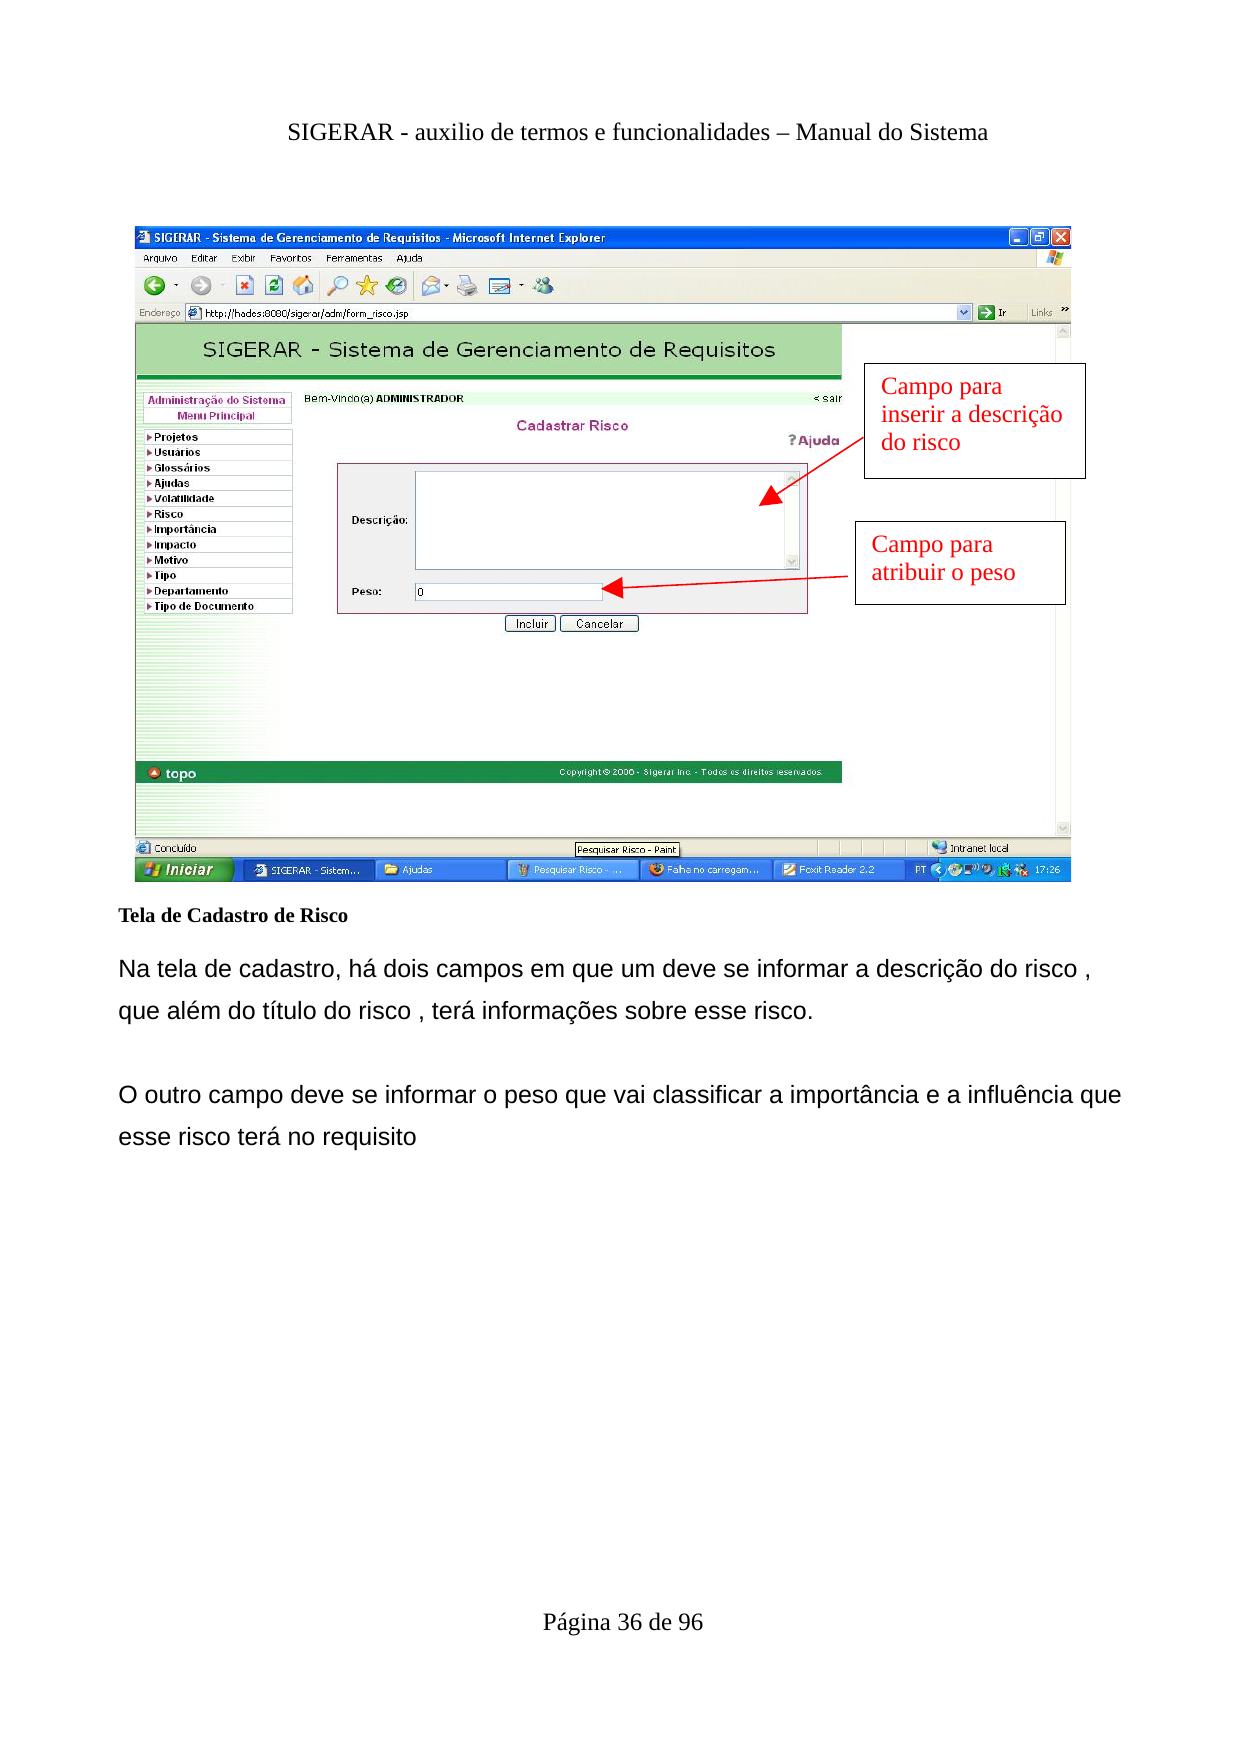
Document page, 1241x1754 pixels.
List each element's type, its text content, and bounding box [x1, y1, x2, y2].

picture [134, 226, 1072, 882]
text Tela de Cadastro de Risco [118, 904, 1134, 927]
text Na tela de cadastro, há dois campos em que um deve se informar a descrição do risco , que além do título do risco , terá informações sobre esse risco. [118, 955, 1134, 1025]
text O outro campo deve se informar o peso que vai classificar a importância e a influência que esse risco terá no requisito [118, 1081, 1134, 1151]
text Campo para atribuir o peso [871, 530, 1049, 585]
text Campo para inserir a descrição do risco [881, 372, 1069, 455]
